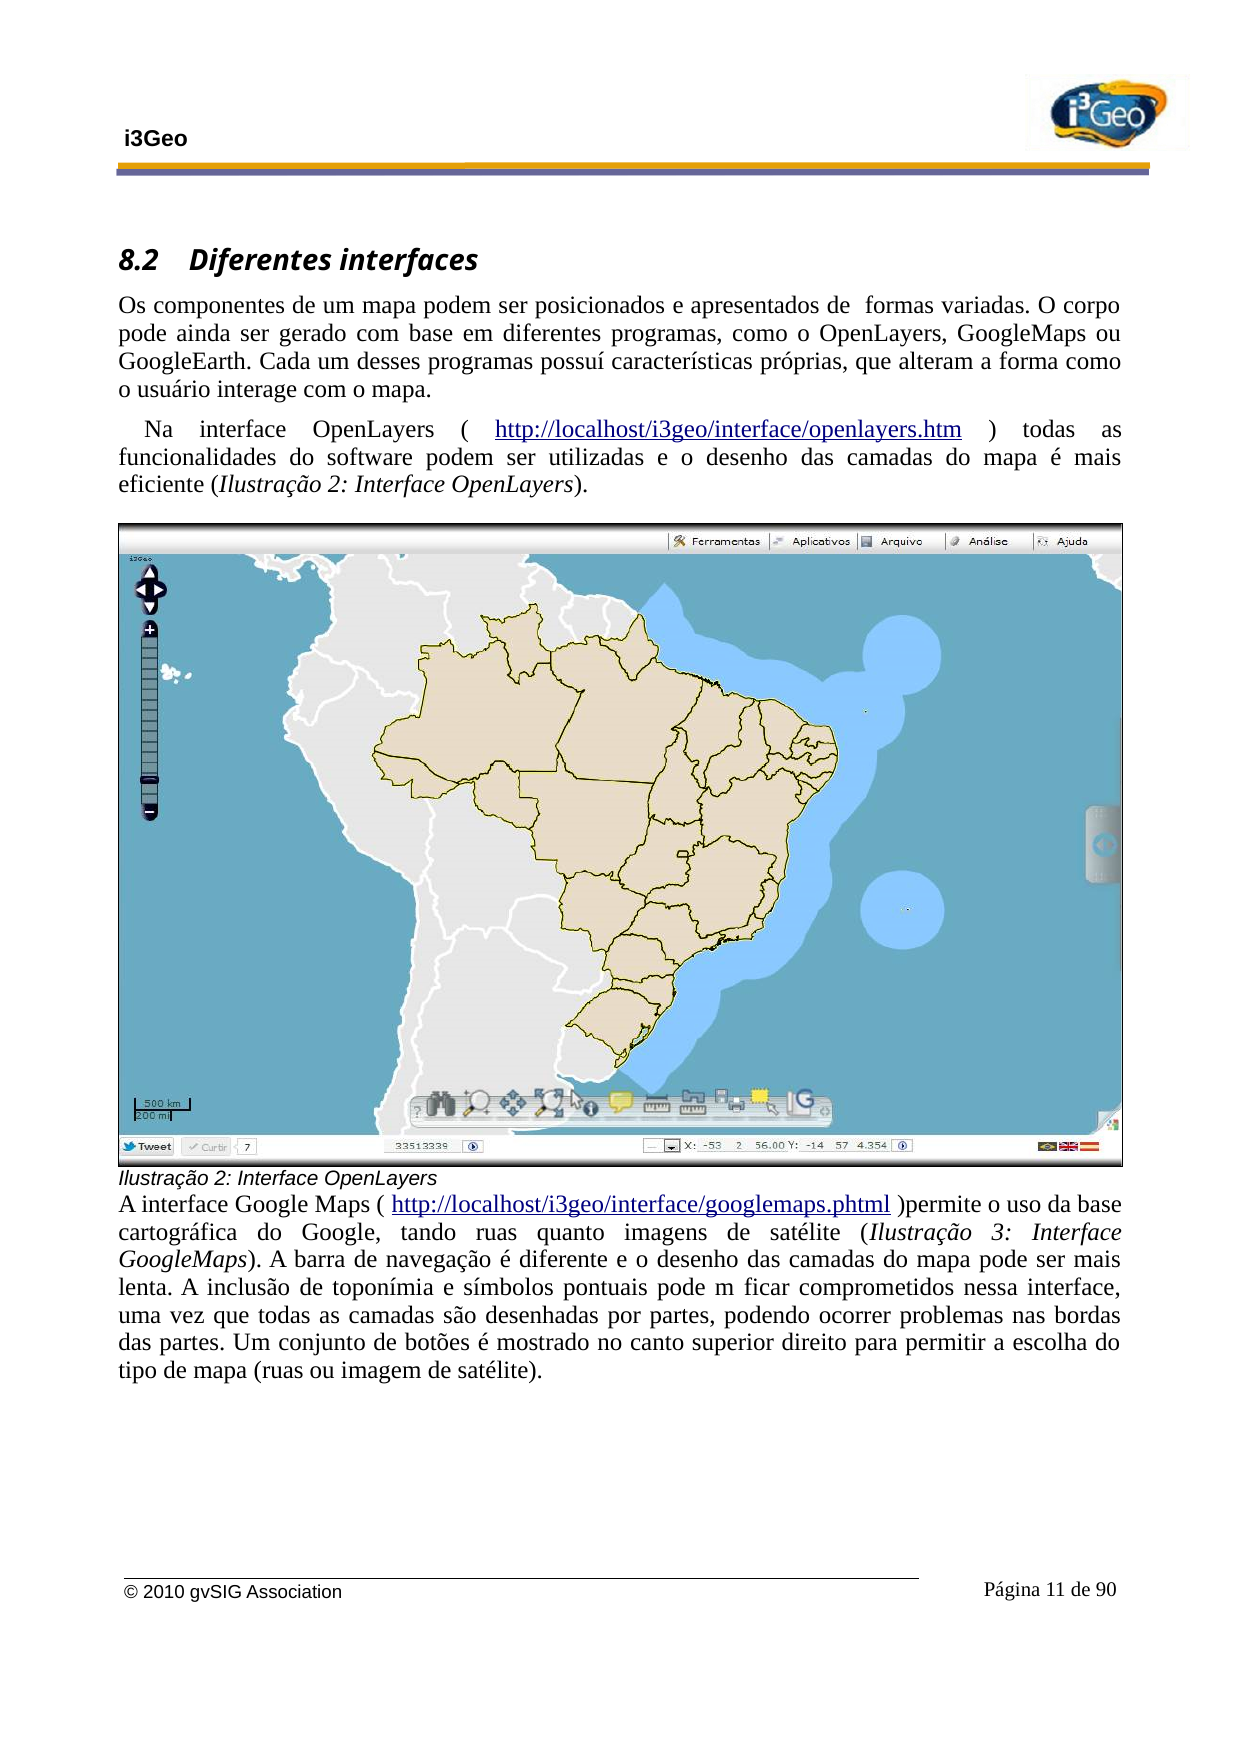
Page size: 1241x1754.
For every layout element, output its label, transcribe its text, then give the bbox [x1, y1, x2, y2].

text Ilustração 2: Interface OpenLayers [118, 1167, 1122, 1190]
picture [119, 524, 1122, 1166]
text Os componentes de um mapa podem ser posicionados e apresentados de formas variadas. O corpo pode ainda ser gerado com base em diferentes programas, como o OpenLayers, GoogleMaps ou GoogleEarth. Cada um desses programas possuí características próprias, que alteram a forma como o usuário interage com o mapa. [118, 292, 1122, 402]
text Na interface OpenLayers ( http://localhost/i3geo/interface/openlayers.htm ) todas as funcionalidades do software podem ser utilizadas e o desenho das camadas do mapa é mais eficiente (Ilustração 2: Interface OpenLayers). [118, 415, 1122, 498]
picture [1025, 74, 1191, 151]
subtitle Diferentes interfaces [118, 239, 1122, 279]
text A interface Google Maps ( http://localhost/i3geo/interface/googlemaps.phtml )permite o uso da base cartográfica do Google, tando ruas quanto imagens de satélite (Ilustração 3: Interface GoogleMaps). A barra de navegação é diferente e o desenho das camadas do mapa pode ser mais lenta. A inclusão de toponímia e símbolos pontuais pode m ficar comprometidos nessa interface, uma vez que todas as camadas são desenhadas por partes, podendo ocorrer problemas nas bordas das partes. Um conjunto de botões é mostrado no canto superior direito para permitir a escolha do tipo de mapa (ruas ou imagem de satélite). [118, 1190, 1122, 1384]
